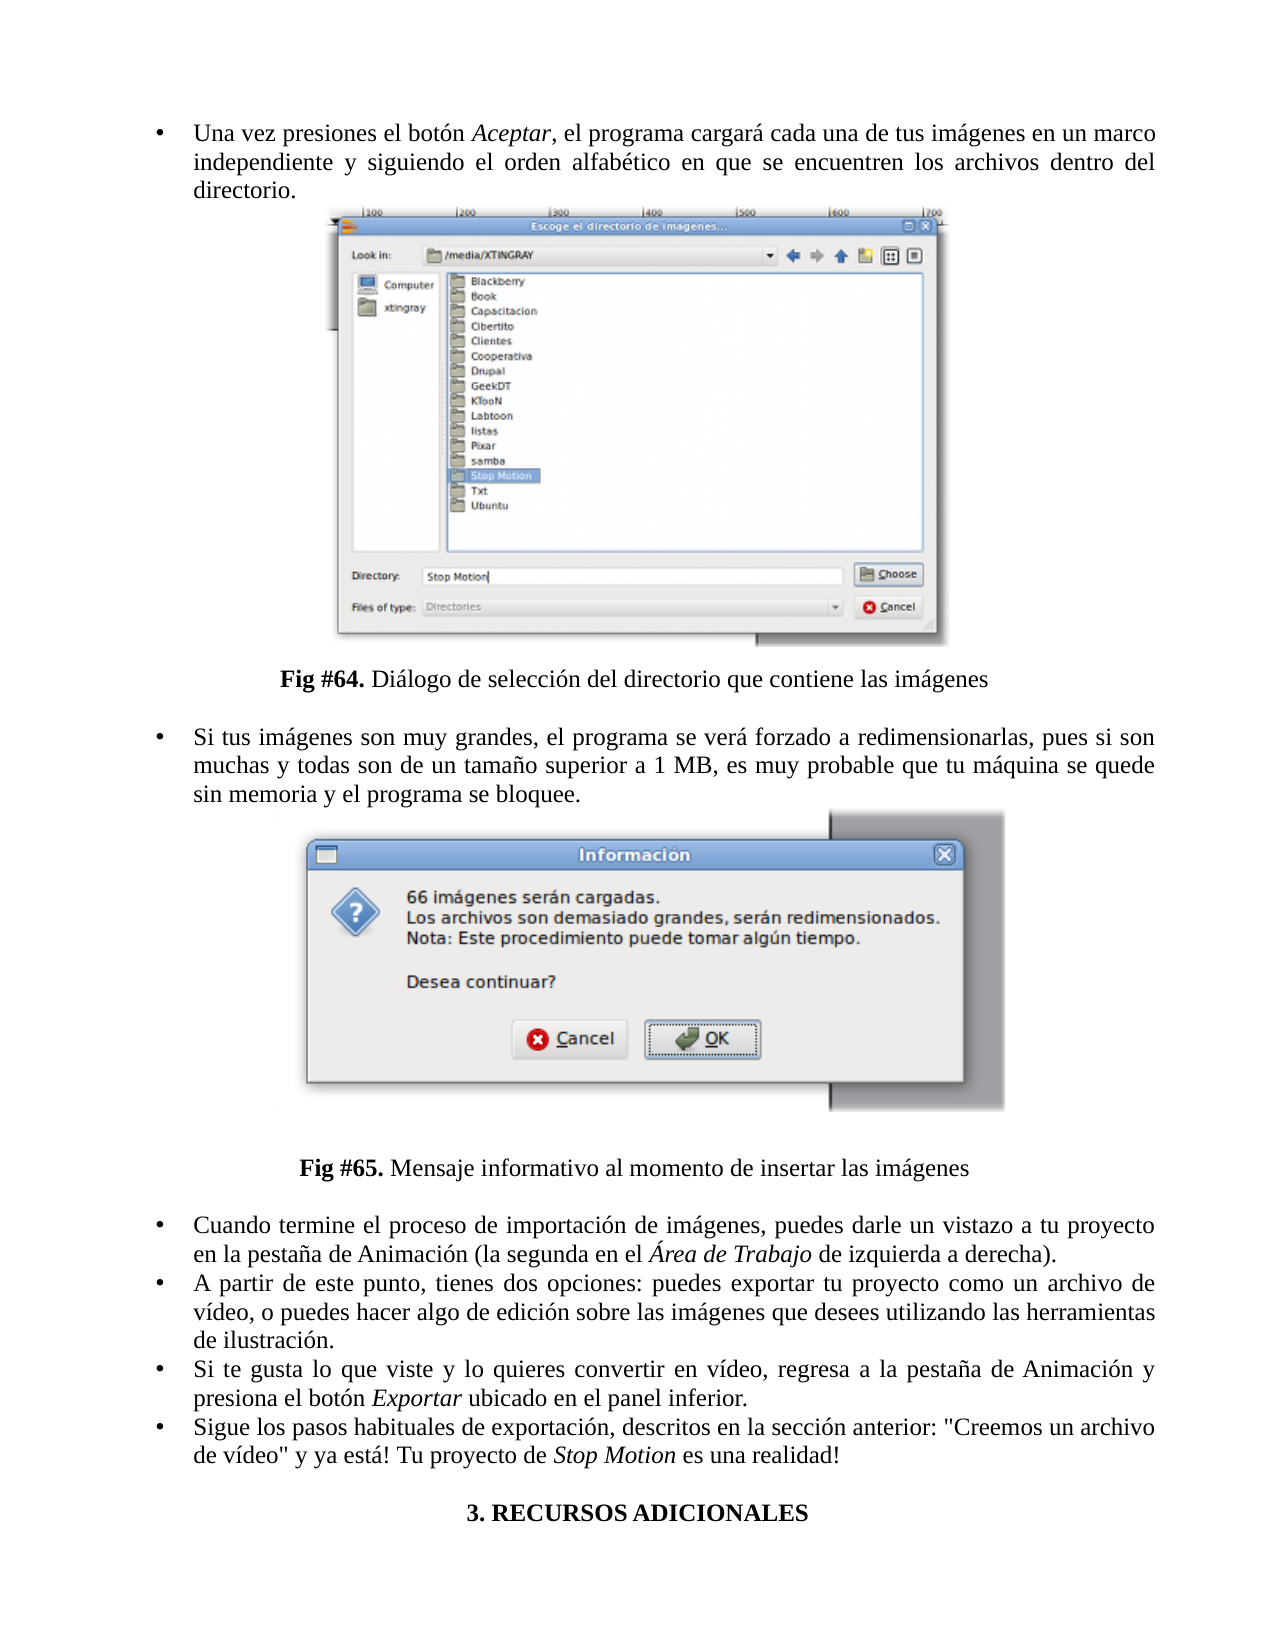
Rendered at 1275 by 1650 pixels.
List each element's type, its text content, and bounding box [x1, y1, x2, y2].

picture [325, 204, 950, 647]
picture [269, 808, 1006, 1112]
list A partir de este punto, tienes dos opciones: puedes exportar tu proyecto como un archivo de vídeo, o puedes hacer algo de edición sobre las imágenes que desees utilizando las herramientas de ilustración. [156, 1268, 1157, 1354]
text Fig #64. Diálogo de selección del directorio que contiene las imágenes [118, 664, 1157, 693]
text Fig #65. Mensaje informativo al momento de insertar las imágenes [118, 1153, 1157, 1182]
list Sigue los pasos habituales de exportación, descritos en la sección anterior: "Creemos un archivo de vídeo" y ya está! Tu proyecto de Stop Motion es una realidad! [156, 1412, 1157, 1469]
text 3. RECURSOS ADICIONALES [118, 1498, 1157, 1527]
list Si te gusta lo que viste y lo quieres convertir en vídeo, regresa a la pestaña de Animación y presiona el botón Exportar ubicado en el panel inferior. [156, 1354, 1157, 1412]
list Si tus imágenes son muy grandes, el programa se verá forzado a redimensionarlas, pues si son muchas y todas son de un tamaño superior a 1 MB, es muy probable que tu máquina se quede sin memoria y el programa se bloquee. [156, 722, 1157, 808]
list Cuando termine el proceso de importación de imágenes, puedes darle un vistazo a tu proyecto en la pestaña de Animación (la segunda en el Área de Trabajo de izquierda a derecha). [156, 1211, 1157, 1268]
list Una vez presiones el botón Aceptar, el programa cargará cada una de tus imágenes en un marco independiente y siguiendo el orden alfabético en que se encuentren los archivos dentro del directorio. [156, 118, 1157, 204]
